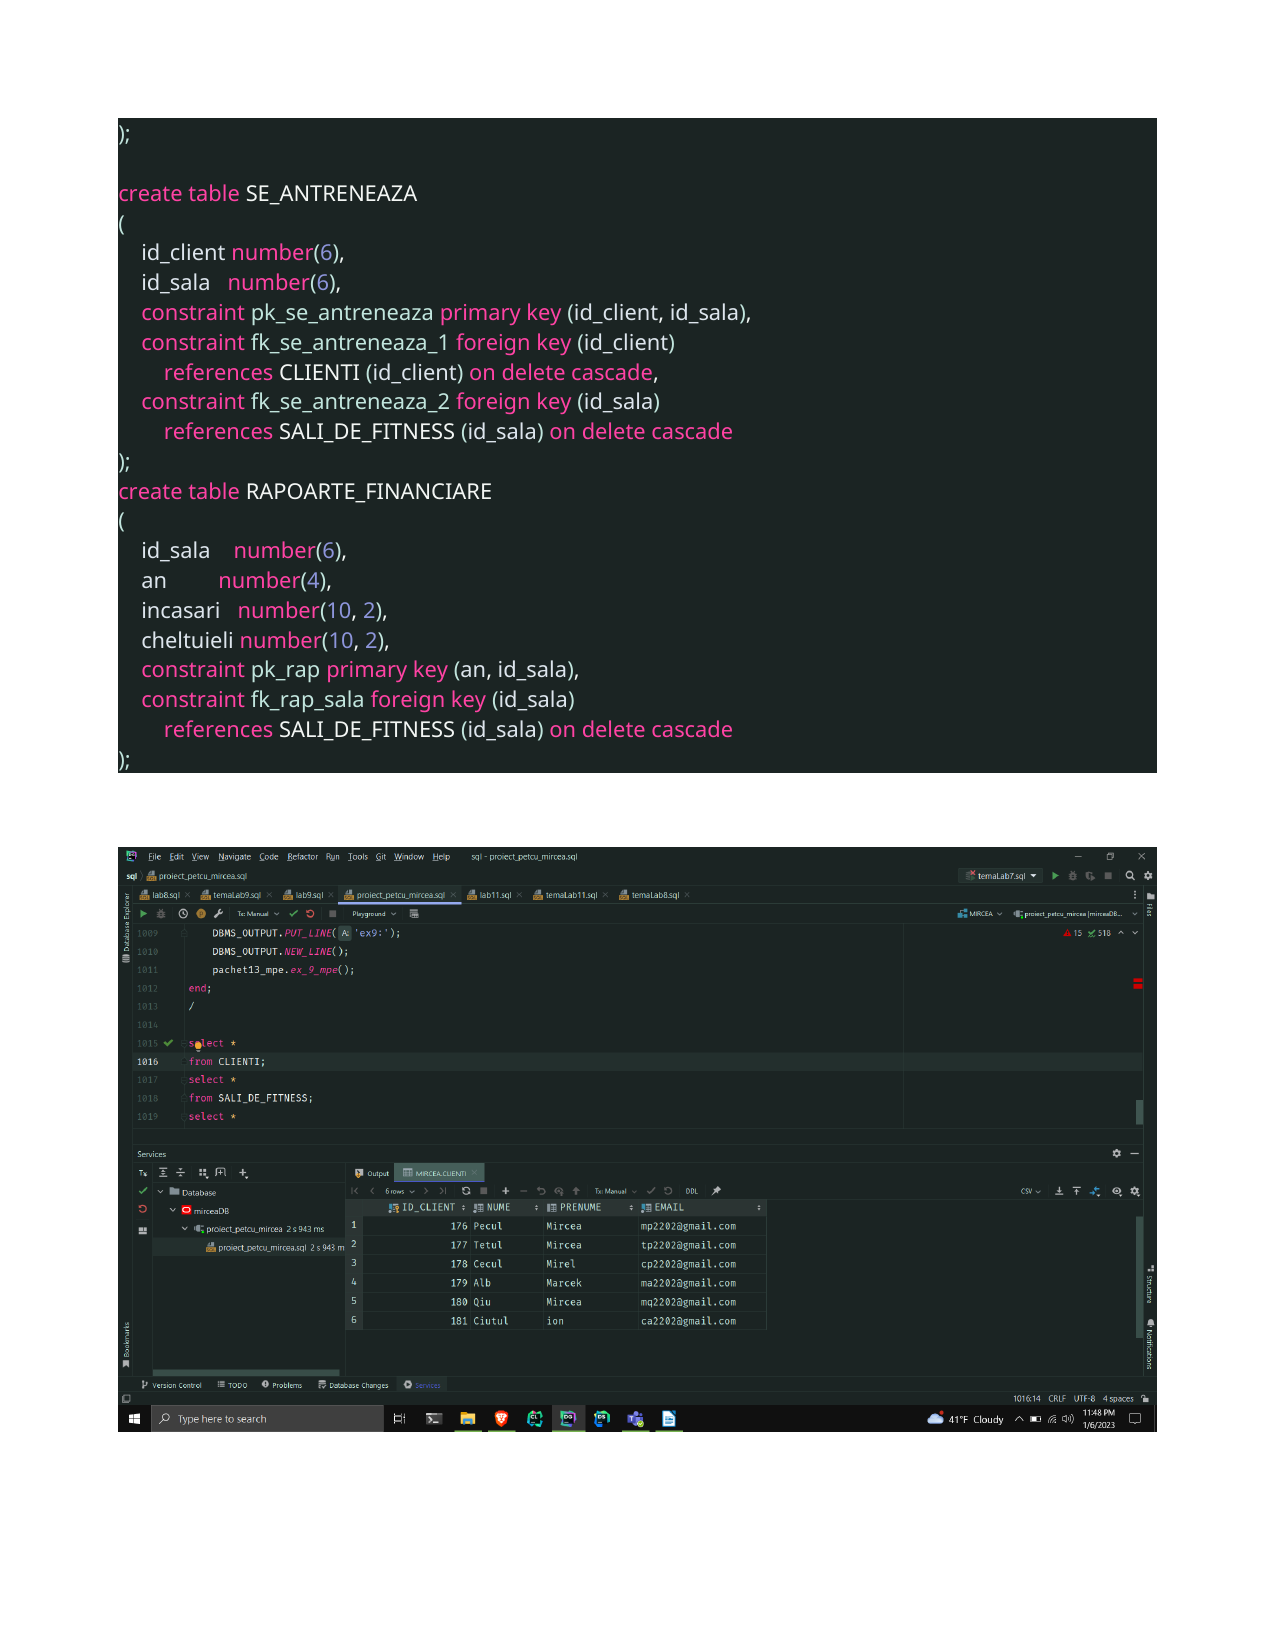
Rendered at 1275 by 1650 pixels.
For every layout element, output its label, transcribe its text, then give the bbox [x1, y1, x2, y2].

text ); create table SE_ANTRENEAZA ( id_client number(6), id_sala number(6), constraint pk_se_antreneaza primary key (id_client, id_sala), constraint fk_se_antreneaza_1 foreign key (id_client) references CLIENTI (id_client) on delete cascade, constraint fk_se_antreneaza_2 foreign key (id_sala) references SALI_DE_FITNESS (id_sala) on delete cascade ); create table RAPOARTE_FINANCIARE ( id_sala number(6), an number(4), incasari number(10, 2), cheltuieli number(10, 2), constraint pk_rap primary key (an, id_sala), constraint fk_rap_sala foreign key (id_sala) references SALI_DE_FITNESS (id_sala) on delete cascade ); [118, 118, 1157, 773]
picture [118, 847, 1157, 1432]
